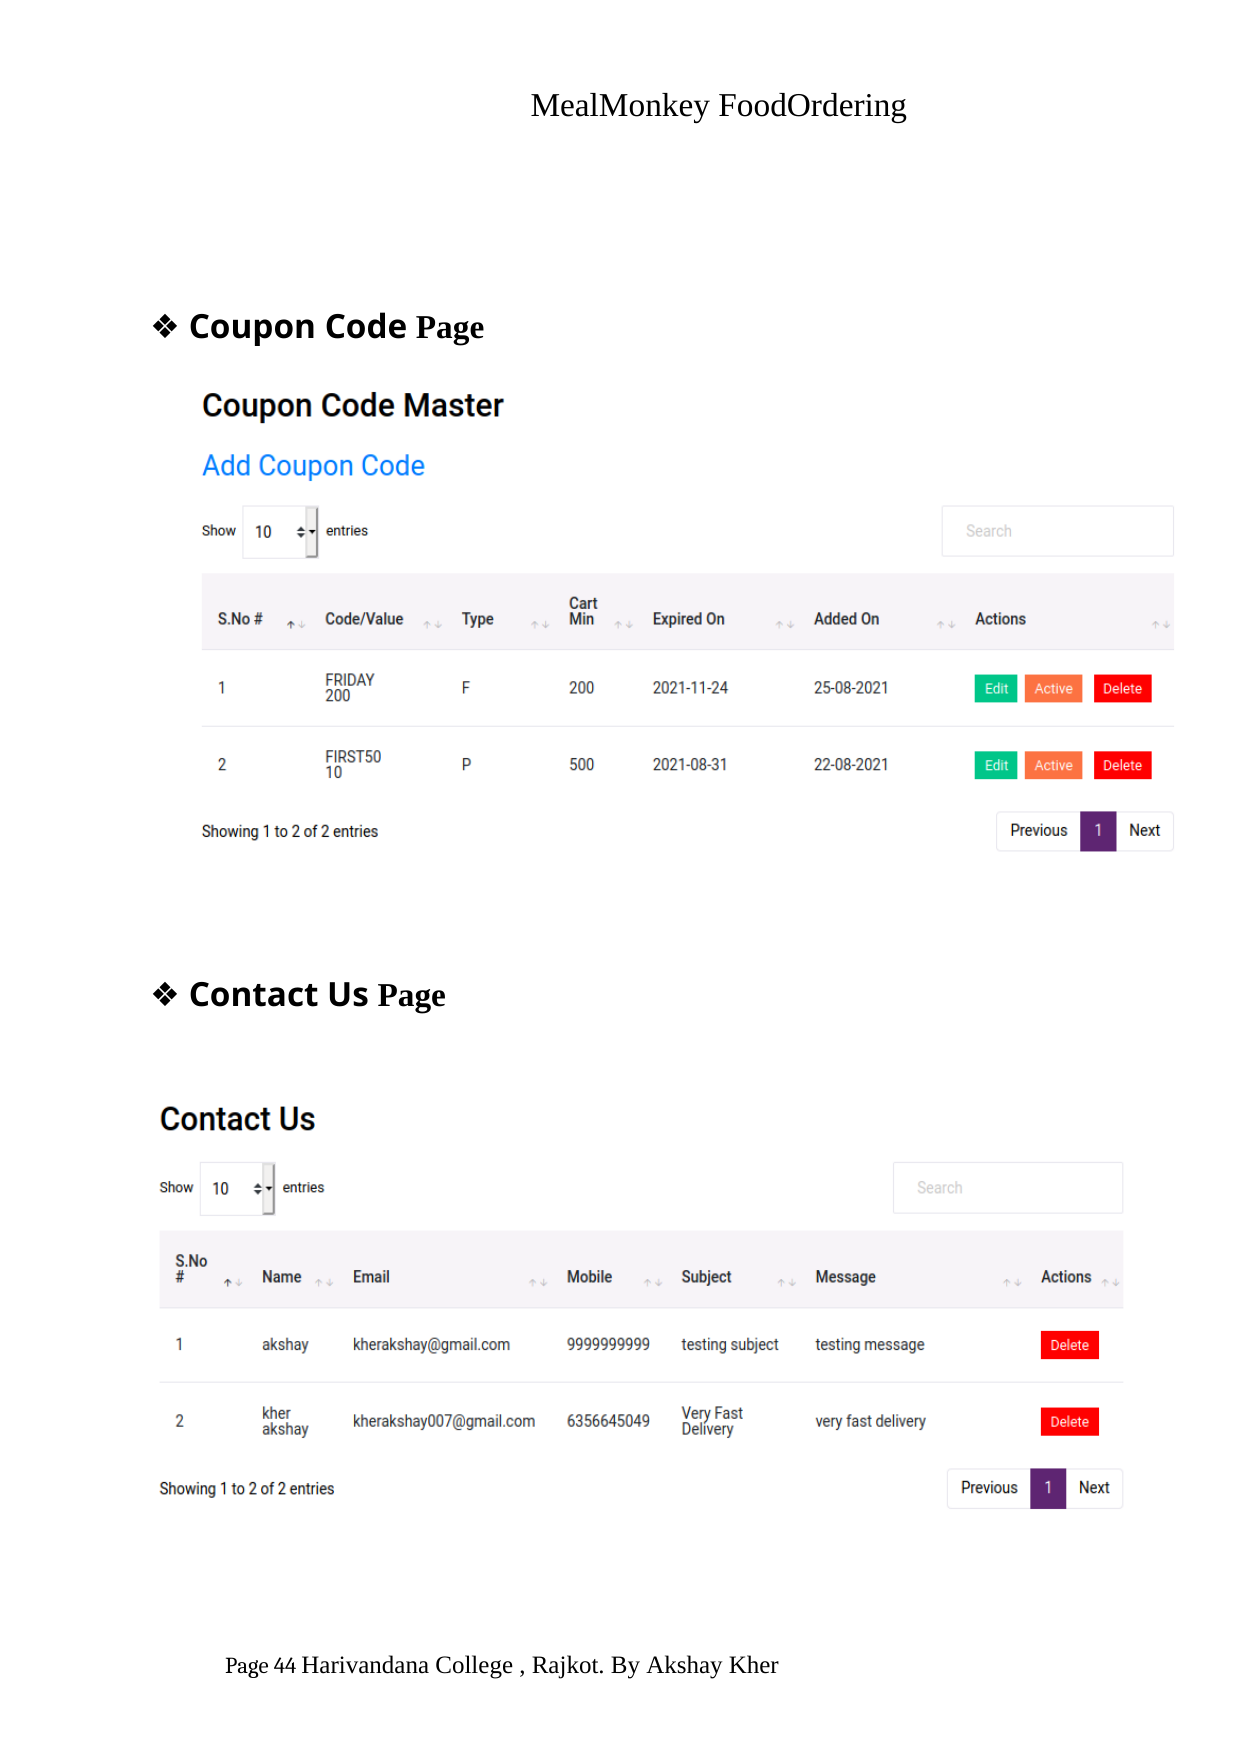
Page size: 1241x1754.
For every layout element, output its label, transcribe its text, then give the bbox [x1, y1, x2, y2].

picture [129, 1065, 1154, 1544]
text ❖ Contact Us Page [150, 971, 1227, 1016]
picture [172, 352, 1205, 886]
text ❖ Coupon Code Page [150, 303, 1227, 349]
